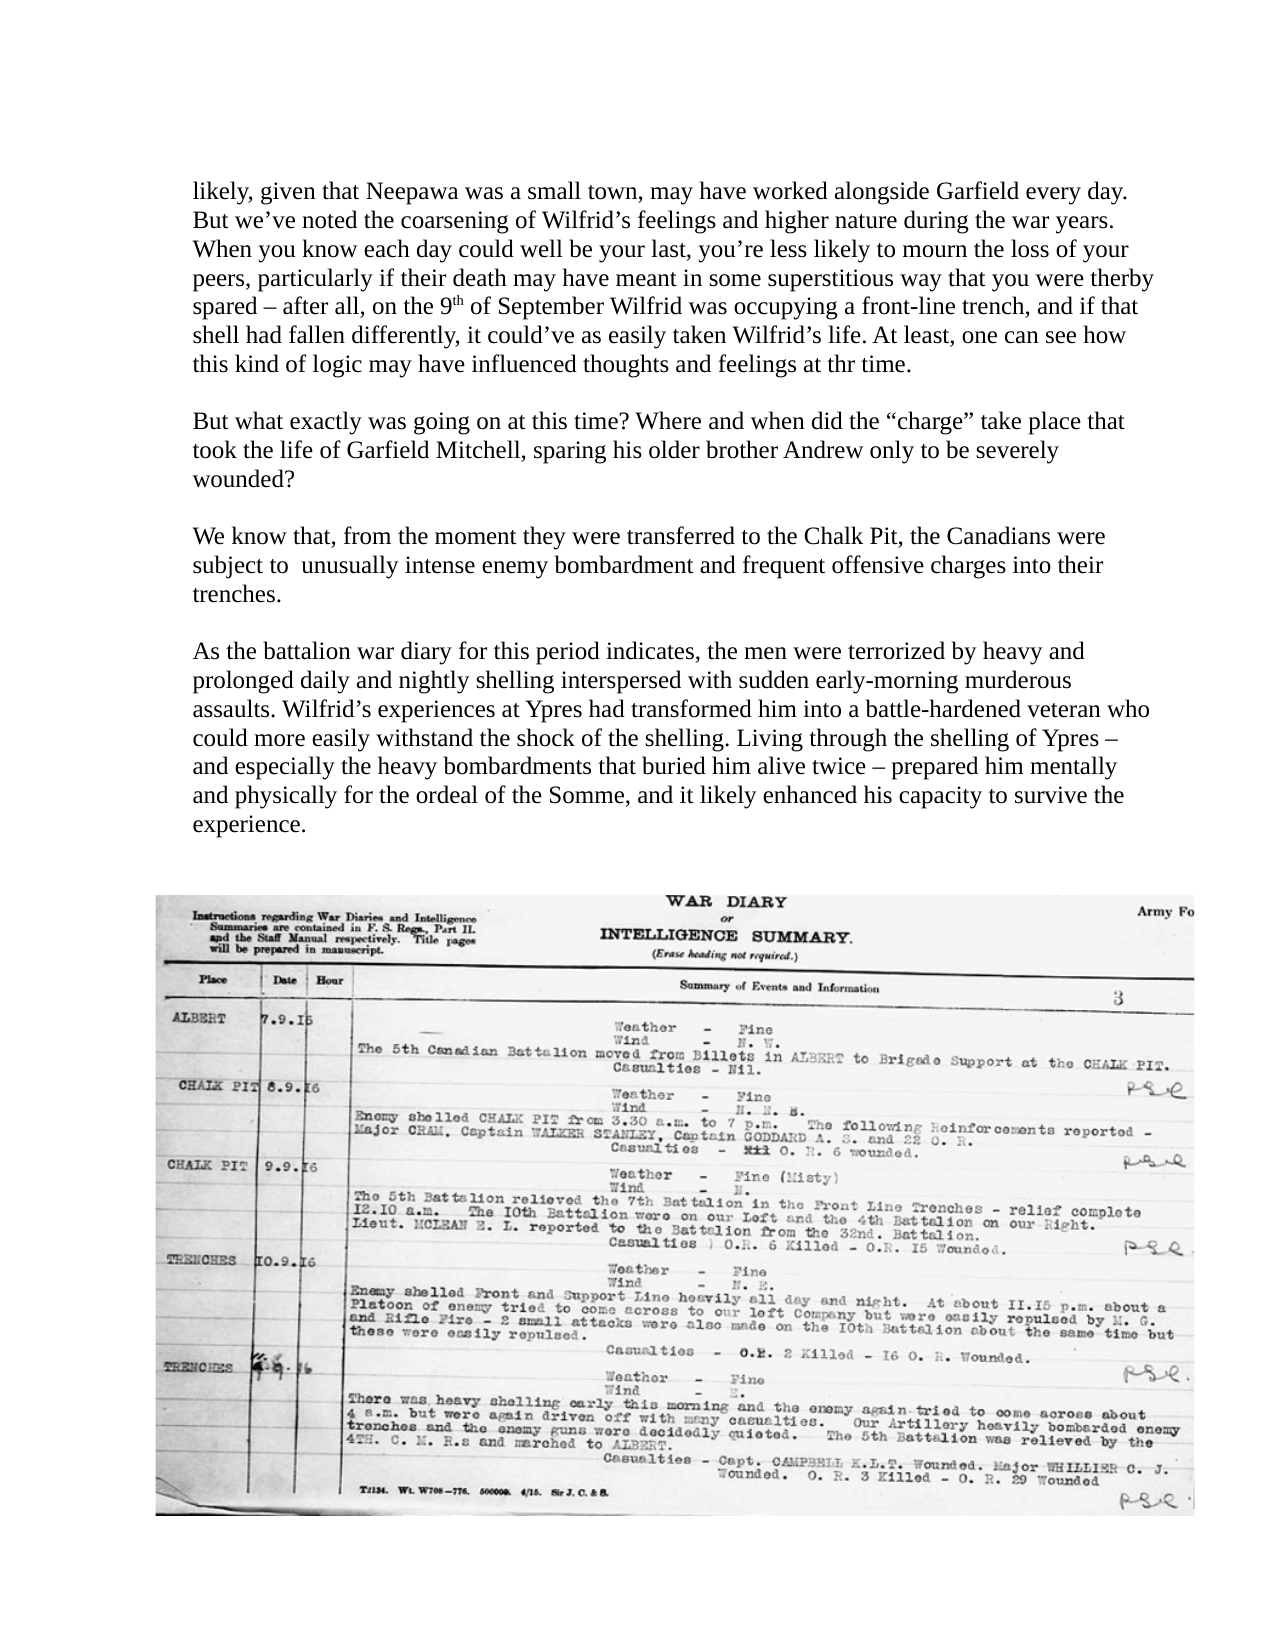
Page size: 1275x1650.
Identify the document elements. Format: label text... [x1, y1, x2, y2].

picture [155, 895, 1195, 1516]
text likely, given that Neepawa was a small town, may have worked alongside Garfield every day. But we’ve noted the coarsening of Wilfrid’s feelings and higher nature during the war years. When you know each day could well be your last, you’re less likely to mourn the loss of your peers, particularly if their death may have meant in some superstitious way that you were therby spared – after all, on the 9th of September Wilfrid was occupying a front-line trench, and if that shell had fallen differently, it could’ve as easily taken Wilfrid’s life. At least, one can see how this kind of logic may have influenced thoughts and feelings at thr time. [192, 176, 1158, 378]
text We know that, from the moment they were transferred to the Chalk Pit, the Canadians were subject to unusually intense enemy bombardment and frequent offensive charges into their trenches. [192, 521, 1158, 608]
text But what exactly was going on at this time? Where and when did the “charge” take place that took the life of Garfield Mitchell, sparing his older brother Andrew only to be severely wounded? [192, 406, 1158, 493]
text As the battalion war diary for this period indicates, the men were terrorized by heavy and prolonged daily and nightly shelling interspersed with sudden early-morning murderous assaults. Wilfrid’s experiences at Ypres had transformed him into a battle-hardened veteran who could more easily withstand the shock of the shelling. Living through the shelling of Ypres – and especially the heavy bombardments that buried him alive twice – prepared him mentally and physically for the ordeal of the Somme, and it likely enhanced his capacity to survive the experience. [192, 636, 1158, 838]
